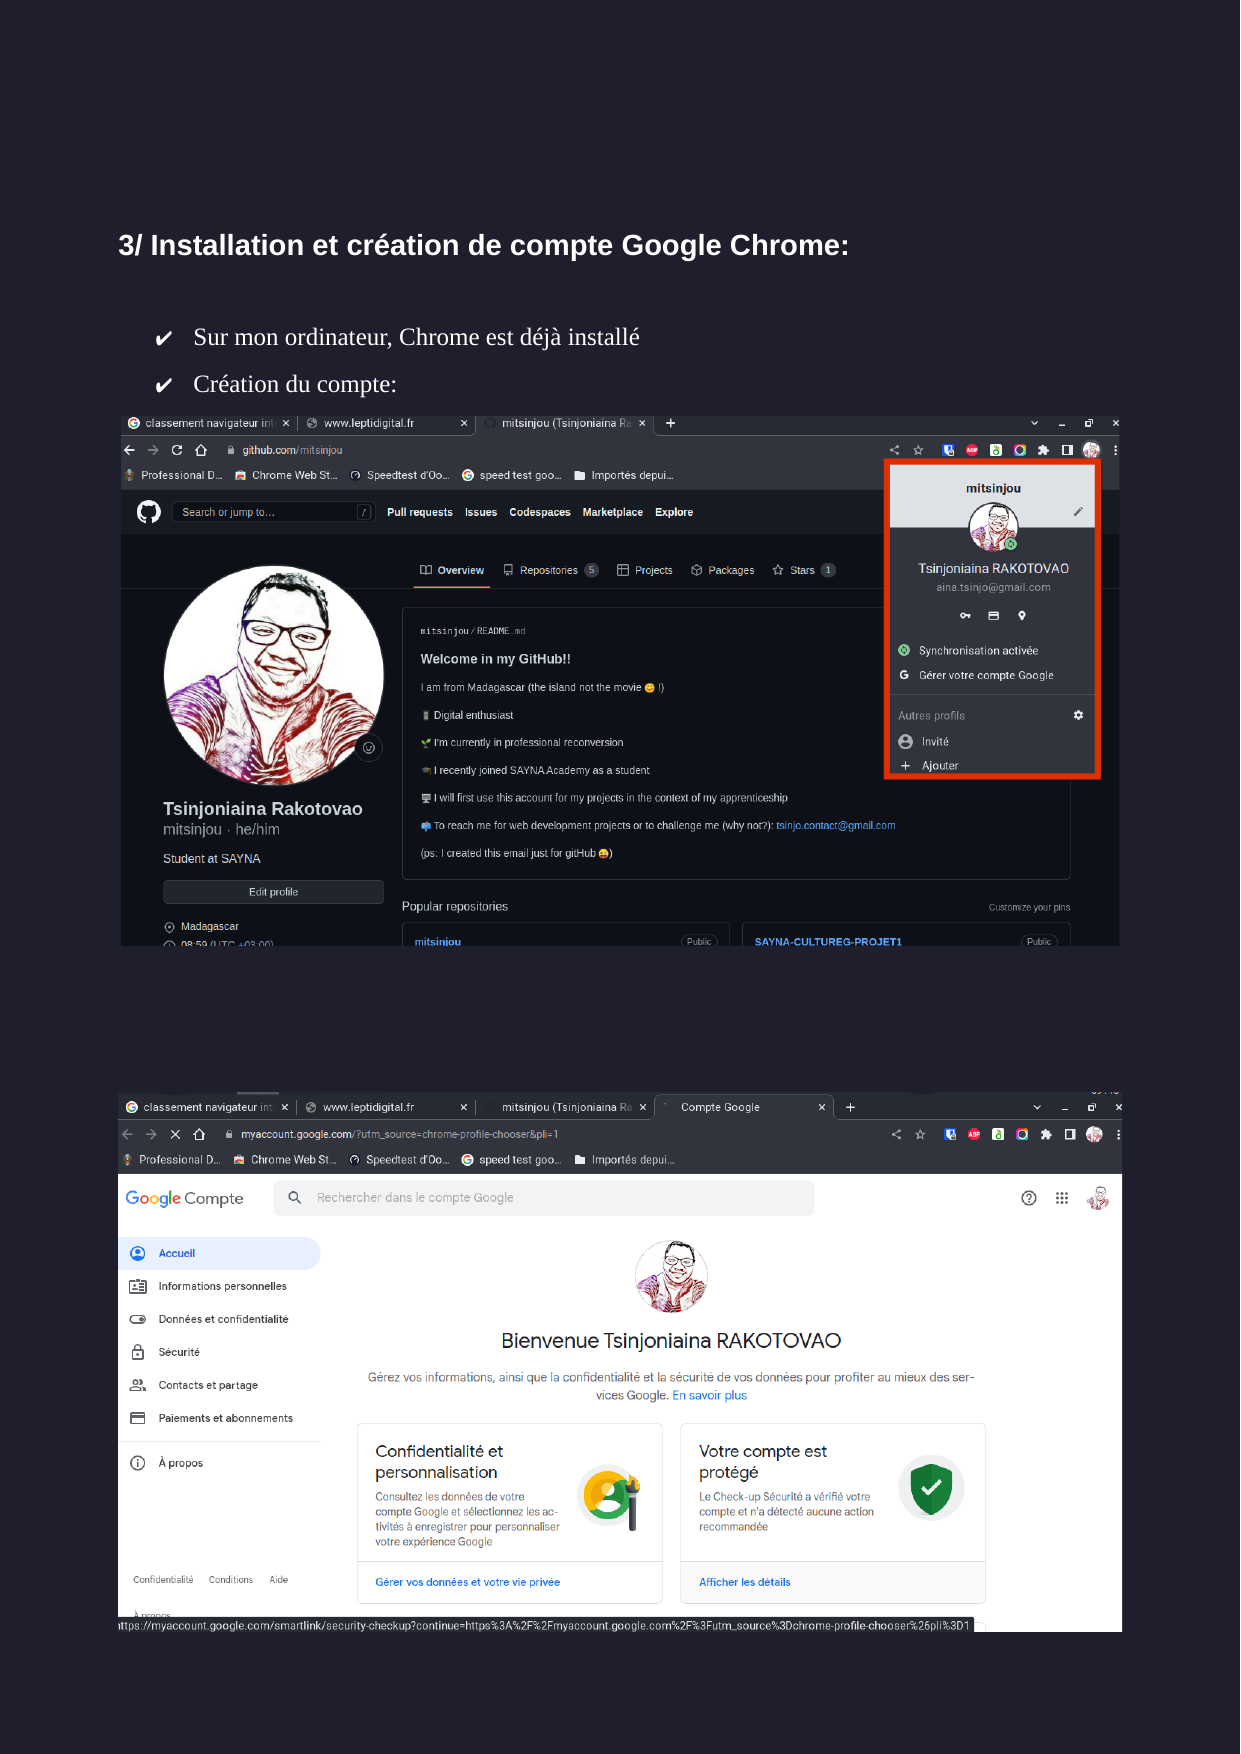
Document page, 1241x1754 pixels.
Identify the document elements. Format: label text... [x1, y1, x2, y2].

list Sur mon ordinateur, Chrome est déjà installé [156, 322, 1122, 350]
picture [118, 1092, 1123, 1632]
subtitle 3/ Installation et création de compte Google Chrome: [118, 228, 1122, 261]
list Création du compte: [156, 369, 1122, 398]
picture [121, 416, 1120, 946]
